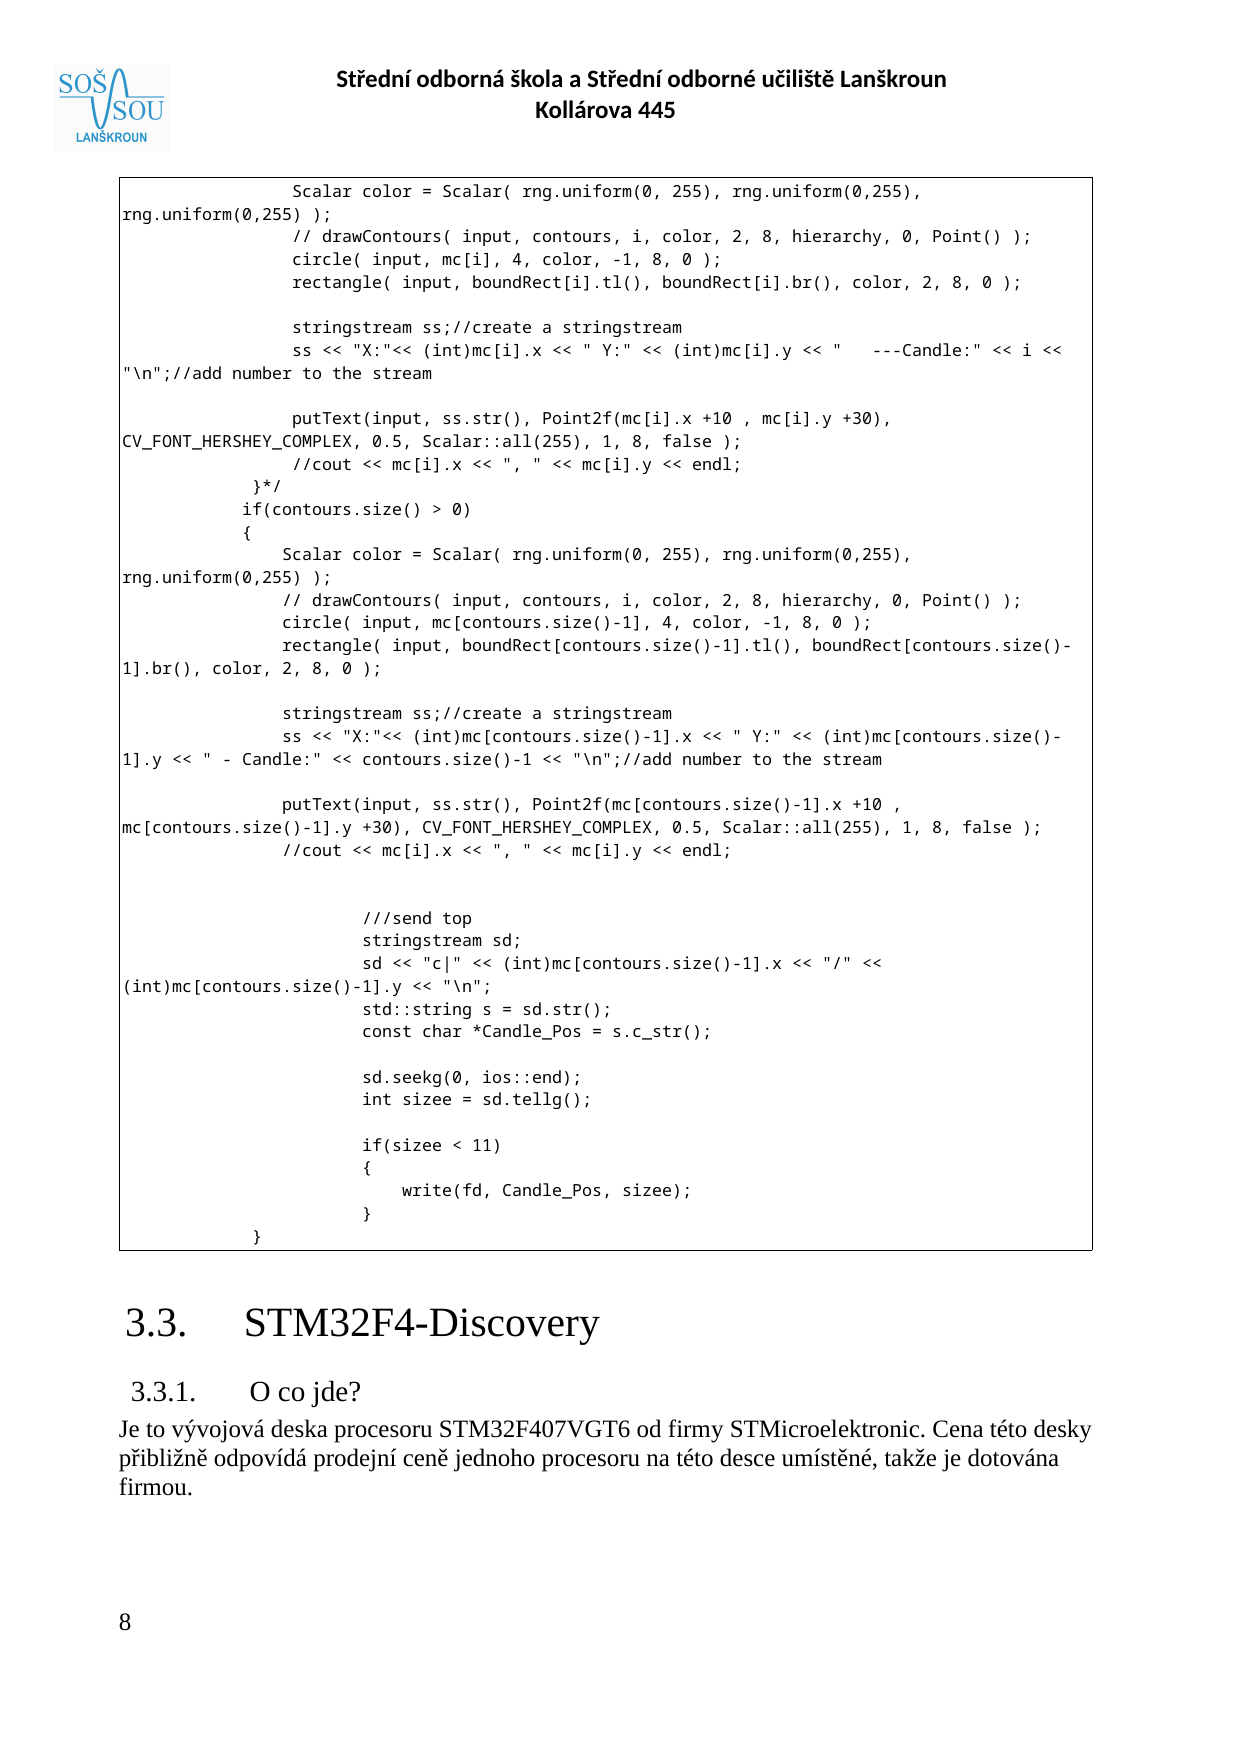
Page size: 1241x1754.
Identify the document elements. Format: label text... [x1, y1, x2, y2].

text std::string s = sd.str(); [120, 994, 1092, 1017]
text if(sizee < 11) [120, 1130, 1092, 1153]
text }*/ [120, 472, 1092, 494]
text Scalar color = Scalar( rng.uniform(0, 255), rng.uniform(0,255), rng.uniform(0,255) ); [120, 540, 1092, 585]
text //cout << mc[i].x << ", " << mc[i].y << endl; [120, 449, 1092, 472]
text putText(input, ss.str(), Point2f(mc[i].x +10 , mc[i].y +30), CV_FONT_HERSHEY_COMPLEX, 0.5, Scalar::all(255), 1, 8, false ); [120, 404, 1092, 449]
text rectangle( input, boundRect[contours.size()-1].tl(), boundRect[contours.size()-1].br(), color, 2, 8, 0 ); [120, 631, 1092, 679]
text stringstream ss;//create a stringstream [120, 313, 1092, 336]
text sd << "c|" << (int)mc[contours.size()-1].x << "/" << (int)mc[contours.size()-1].y << "\n"; [120, 949, 1092, 994]
text stringstream sd; [120, 926, 1092, 949]
text { [120, 1153, 1092, 1176]
subtitle STM32F4-Discovery [125, 1297, 1092, 1345]
text ///send top [120, 903, 1092, 926]
text // drawContours( input, contours, i, color, 2, 8, hierarchy, 0, Point() ); [120, 585, 1092, 608]
text int sizee = sd.tellg(); [120, 1085, 1092, 1111]
text const char *Candle_Pos = s.c_str(); [120, 1017, 1092, 1043]
text // drawContours( input, contours, i, color, 2, 8, hierarchy, 0, Point() ); [120, 222, 1092, 245]
text circle( input, mc[contours.size()-1], 4, color, -1, 8, 0 ); [120, 608, 1092, 631]
text } [120, 1198, 1092, 1221]
text } [120, 1221, 1092, 1250]
text Scalar color = Scalar( rng.uniform(0, 255), rng.uniform(0,255), rng.uniform(0,255) ); [120, 178, 1092, 222]
text write(fd, Candle_Pos, sizee); [120, 1176, 1092, 1198]
text if(contours.size() > 0) [120, 494, 1092, 517]
text //cout << mc[i].x << ", " << mc[i].y << endl; [120, 835, 1092, 861]
text sd.seekg(0, ios::end); [120, 1062, 1092, 1085]
text stringstream ss;//create a stringstream [120, 699, 1092, 722]
picture [53, 64, 170, 152]
text rectangle( input, boundRect[i].tl(), boundRect[i].br(), color, 2, 8, 0 ); [120, 267, 1092, 293]
subtitle O co jde? [131, 1374, 1092, 1408]
text circle( input, mc[i], 4, color, -1, 8, 0 ); [120, 245, 1092, 267]
text Je to vývojová deska procesoru STM32F407VGT6 od firmy STMicroelektronic. Cena této desky přibližně odpovídá prodejní ceně jednoho procesoru na této desce umístěné, takže je dotována firmou. [119, 1414, 1092, 1500]
text ss << "X:"<< (int)mc[contours.size()-1].x << " Y:" << (int)mc[contours.size()-1].y << " - Candle:" << contours.size()-1 << "\n";//add number to the stream [120, 722, 1092, 770]
text putText(input, ss.str(), Point2f(mc[contours.size()-1].x +10 , mc[contours.size()-1].y +30), CV_FONT_HERSHEY_COMPLEX, 0.5, Scalar::all(255), 1, 8, false ); [120, 790, 1092, 835]
text { [120, 517, 1092, 540]
text ss << "X:"<< (int)mc[i].x << " Y:" << (int)mc[i].y << " ---Candle:" << i << "\n";//add number to the stream [120, 336, 1092, 384]
